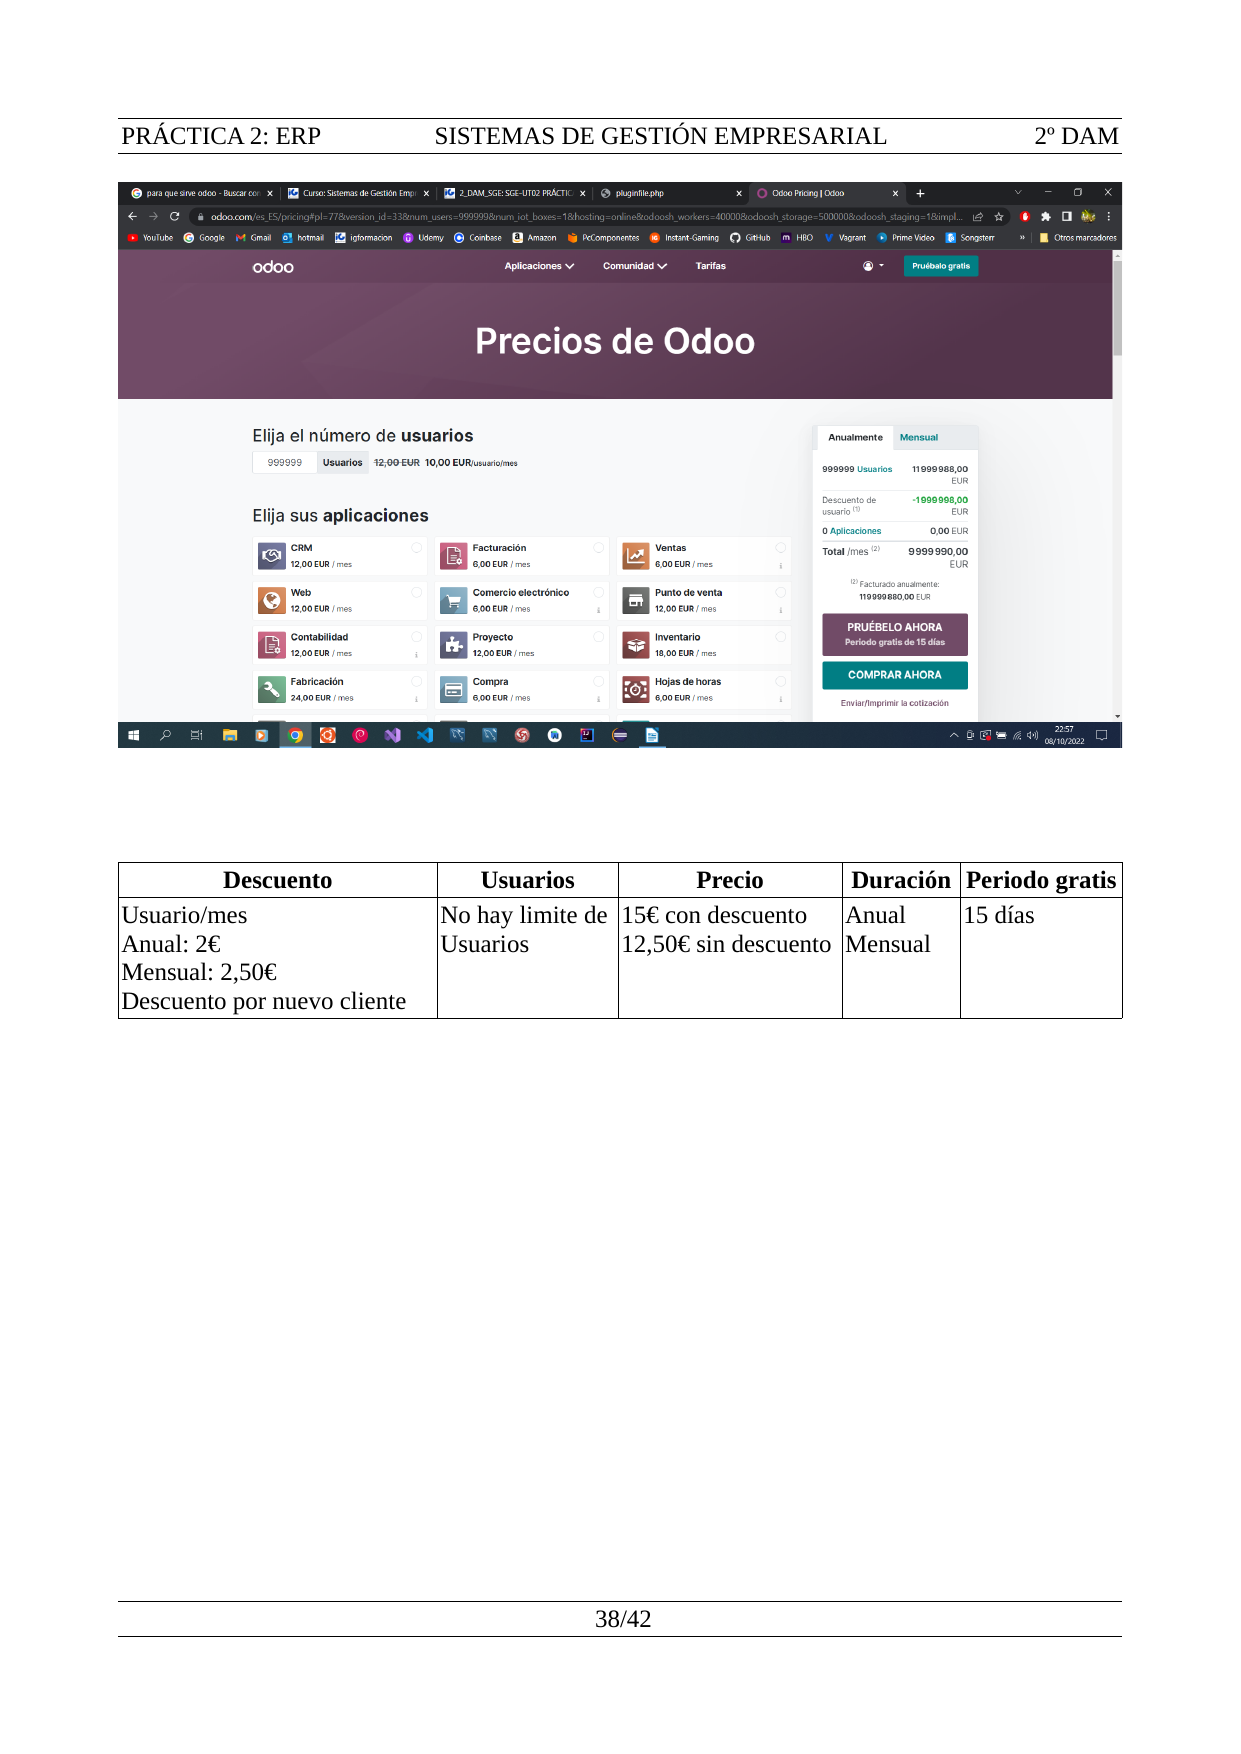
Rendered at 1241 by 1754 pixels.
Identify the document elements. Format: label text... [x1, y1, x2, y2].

table_header Periodo gratis [961, 863, 1122, 897]
picture [118, 182, 1123, 748]
table_cell 15€ con descuento 12,50€ sin descuento [619, 898, 842, 1018]
table_header Precio [619, 863, 842, 897]
table_cell No hay limite de Usuarios [438, 898, 618, 1018]
table_header Descuento [119, 863, 437, 897]
table_header Usuarios [438, 863, 618, 897]
table_cell Anual Mensual [843, 898, 960, 1018]
table_header Duración [843, 863, 960, 897]
table_cell Usuario/mes Anual: 2€ Mensual: 2,50€ Descuento por nuevo cliente [119, 898, 437, 1018]
table_cell 15 días [961, 898, 1122, 1018]
